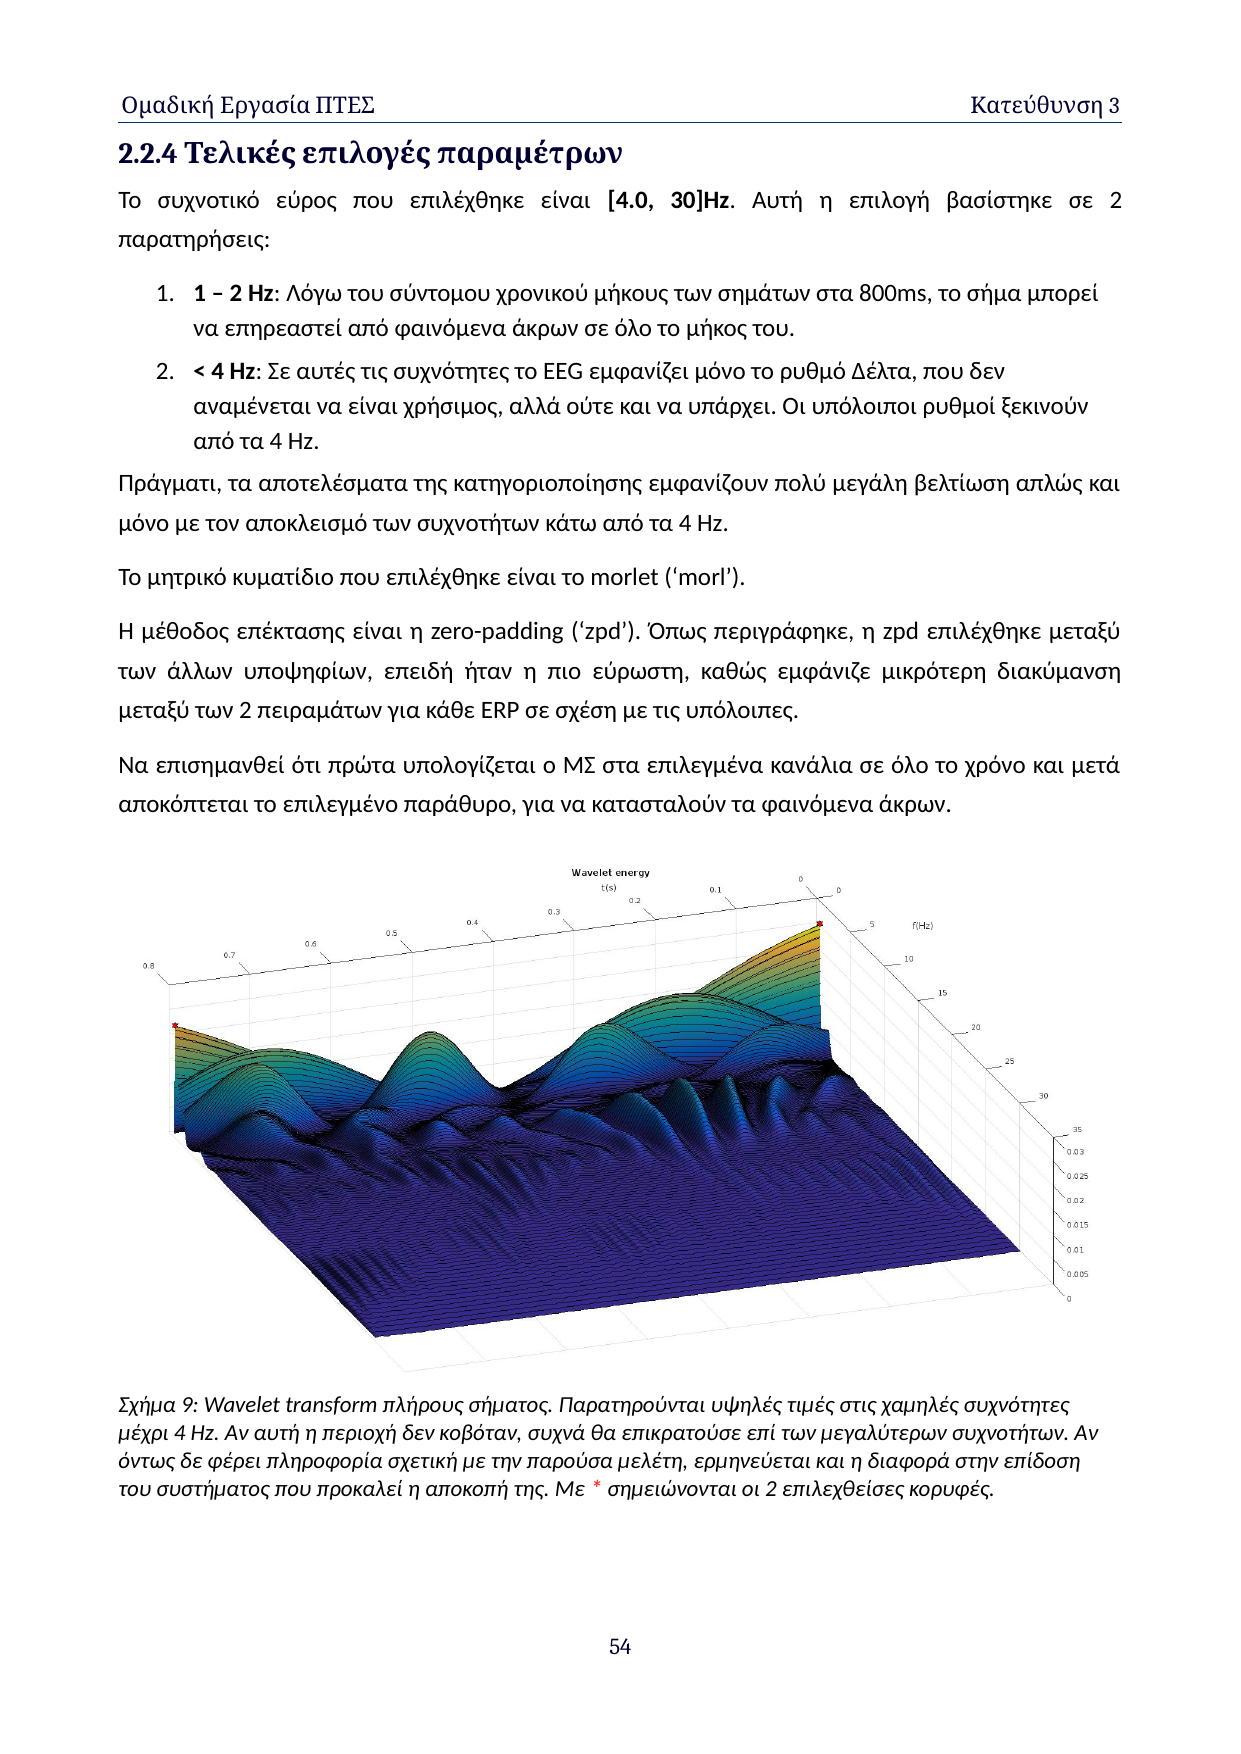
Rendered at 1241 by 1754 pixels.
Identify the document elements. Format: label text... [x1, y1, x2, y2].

picture [118, 855, 1115, 1391]
text Το συχνοτικό εύρος που επιλέχθηκε είναι [4.0, 30]Hz. Αυτή η επιλογή βασίστηκε σε 2 παρατηρήσεις: [118, 184, 1122, 254]
list 1 – 2 Hz: Λόγω του σύντομου χρονικού μήκους των σημάτων στα 800ms, το σήμα μπορεί να επηρεαστεί από φαινόμενα άκρων σε όλο το μήκος του. [156, 277, 1122, 343]
subtitle Τελικές επιλογές παραμέτρων [118, 137, 1122, 171]
list < 4 Hz: Σε αυτές τις συχνότητες το EEG εμφανίζει μόνο το ρυθμό Δέλτα, που δεν αναμένεται να είναι χρήσιμος, αλλά ούτε και να υπάρχει. Οι υπόλοιποι ρυθμοί ξεκινούν από τα 4 Hz. [156, 355, 1122, 456]
text Να επισημανθεί ότι πρώτα υπολογίζεται ο ΜΣ στα επιλεγμένα κανάλια σε όλο το χρόνο και μετά αποκόπτεται το επιλεγμένο παράθυρο, για να κατασταλούν τα φαινόμενα άκρων. [118, 749, 1122, 819]
text Πράγματι, τα αποτελέσματα της κατηγοριοποίησης εμφανίζουν πολύ μεγάλη βελτίωση απλώς και μόνο με τον αποκλεισμό των συχνοτήτων κάτω από τα 4 Hz. [118, 467, 1122, 538]
text Σχήμα 9: Wavelet transform πλήρους σήματος. Παρατηρούνται υψηλές τιμές στις χαμηλές συχνότητες μέχρι 4 Hz. Αν αυτή η περιοχή δεν κοβόταν, συχνά θα επικρατούσε επί των μεγαλύτερων συχνοτήτων. Αν όντως δε φέρει πληροφορία σχετική με την παρούσα μελέτη, ερμηνεύεται και η διαφορά στην επίδοση του συστήματος που προκαλεί η αποκοπή της. Με * σημειώνονται οι 2 επιλεχθείσες κορυφές. [118, 1391, 1114, 1503]
text Η μέθοδος επέκτασης είναι η zero-padding (‘zpd’). Όπως περιγράφηκε, η zpd επιλέχθηκε μεταξύ των άλλων υποψηφίων, επειδή ήταν η πιο εύρωστη, καθώς εμφάνιζε μικρότερη διακύμανση μεταξύ των 2 πειραμάτων για κάθε ERP σε σχέση με τις υπόλοιπες. [118, 615, 1122, 725]
text Το μητρικό κυματίδιο που επιλέχθηκε είναι το morlet (‘morl’). [118, 561, 1122, 592]
